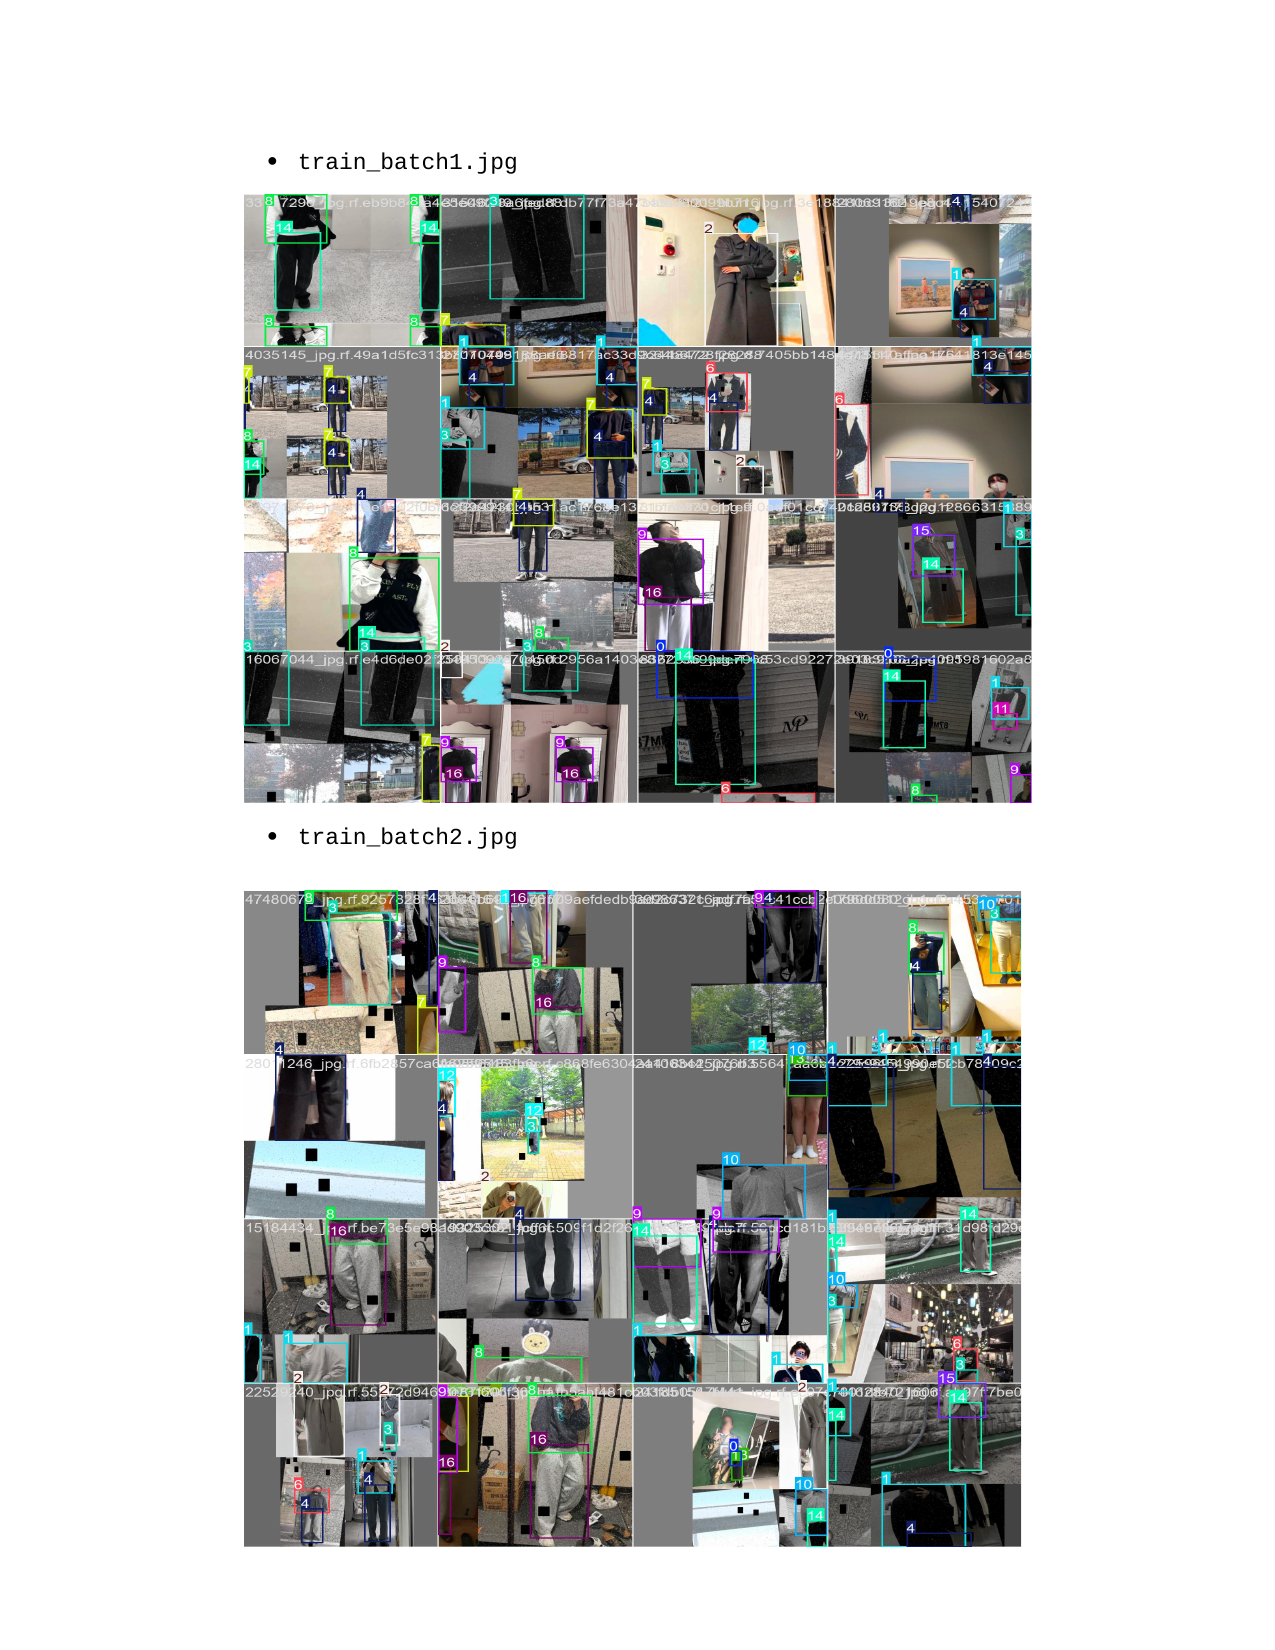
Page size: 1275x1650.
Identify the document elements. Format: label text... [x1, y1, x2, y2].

picture [243, 194, 1032, 803]
list train_batch1.jpg [268, 150, 1125, 176]
picture [243, 890, 1022, 1547]
list train_batch2.jpg [268, 241, 1125, 852]
